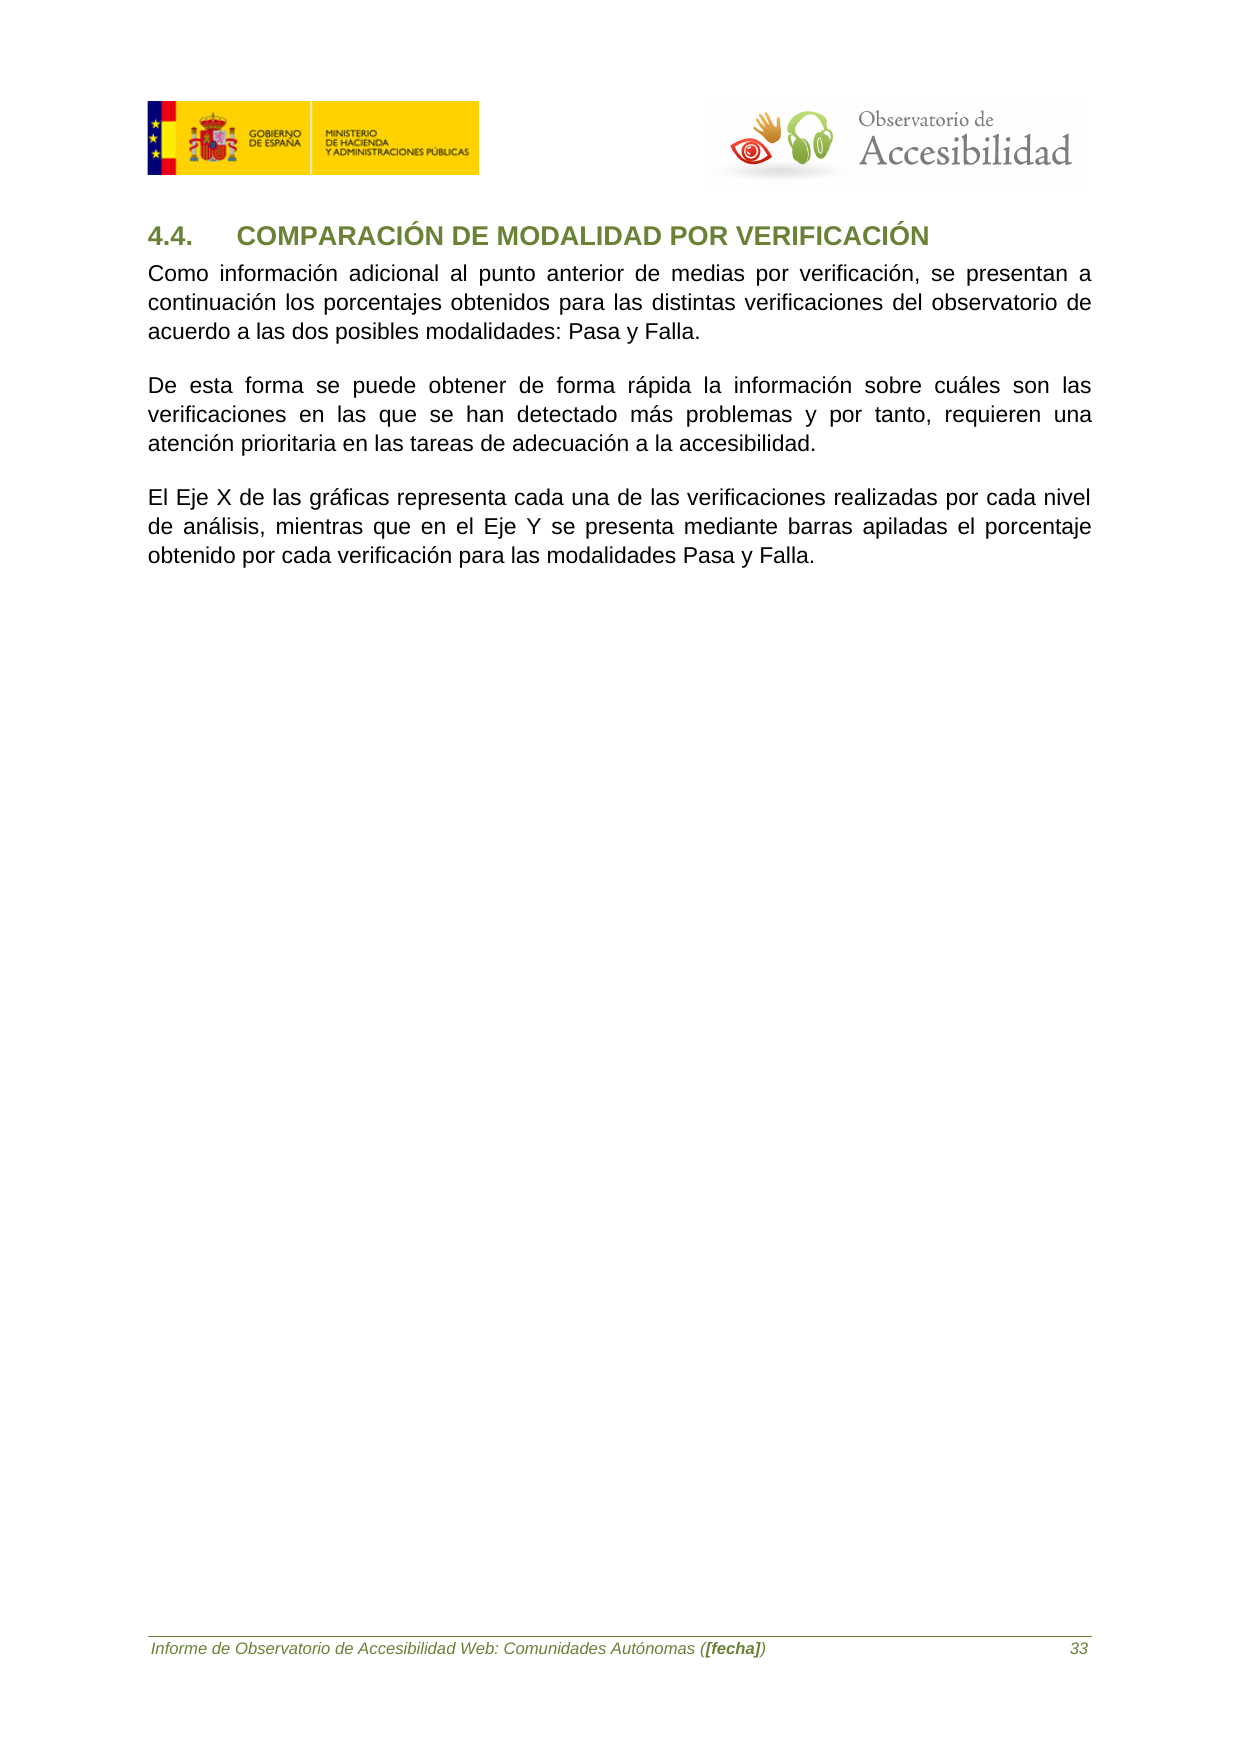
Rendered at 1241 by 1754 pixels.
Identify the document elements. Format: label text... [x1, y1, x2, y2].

text De esta forma se puede obtener de forma rápida la información sobre cuáles son las verificaciones en las que se han detectado más problemas y por tanto, requieren una atención prioritaria en las tareas de adecuación a la accesibilidad. [148, 372, 1092, 456]
picture [147, 101, 479, 175]
text Como información adicional al punto anterior de medias por verificación, se presentan a continuación los porcentajes obtenidos para las distintas verificaciones del observatorio de acuerdo a las dos posibles modalidades: Pasa y Falla. [148, 260, 1092, 344]
picture [710, 102, 1086, 185]
subtitle Comparación de Modalidad por Verificación [148, 220, 1092, 251]
text El Eje X de las gráficas representa cada una de las verificaciones realizadas por cada nivel de análisis, mientras que en el Eje Y se presenta mediante barras apiladas el porcentaje obtenido por cada verificación para las modalidades Pasa y Falla. [148, 484, 1092, 568]
